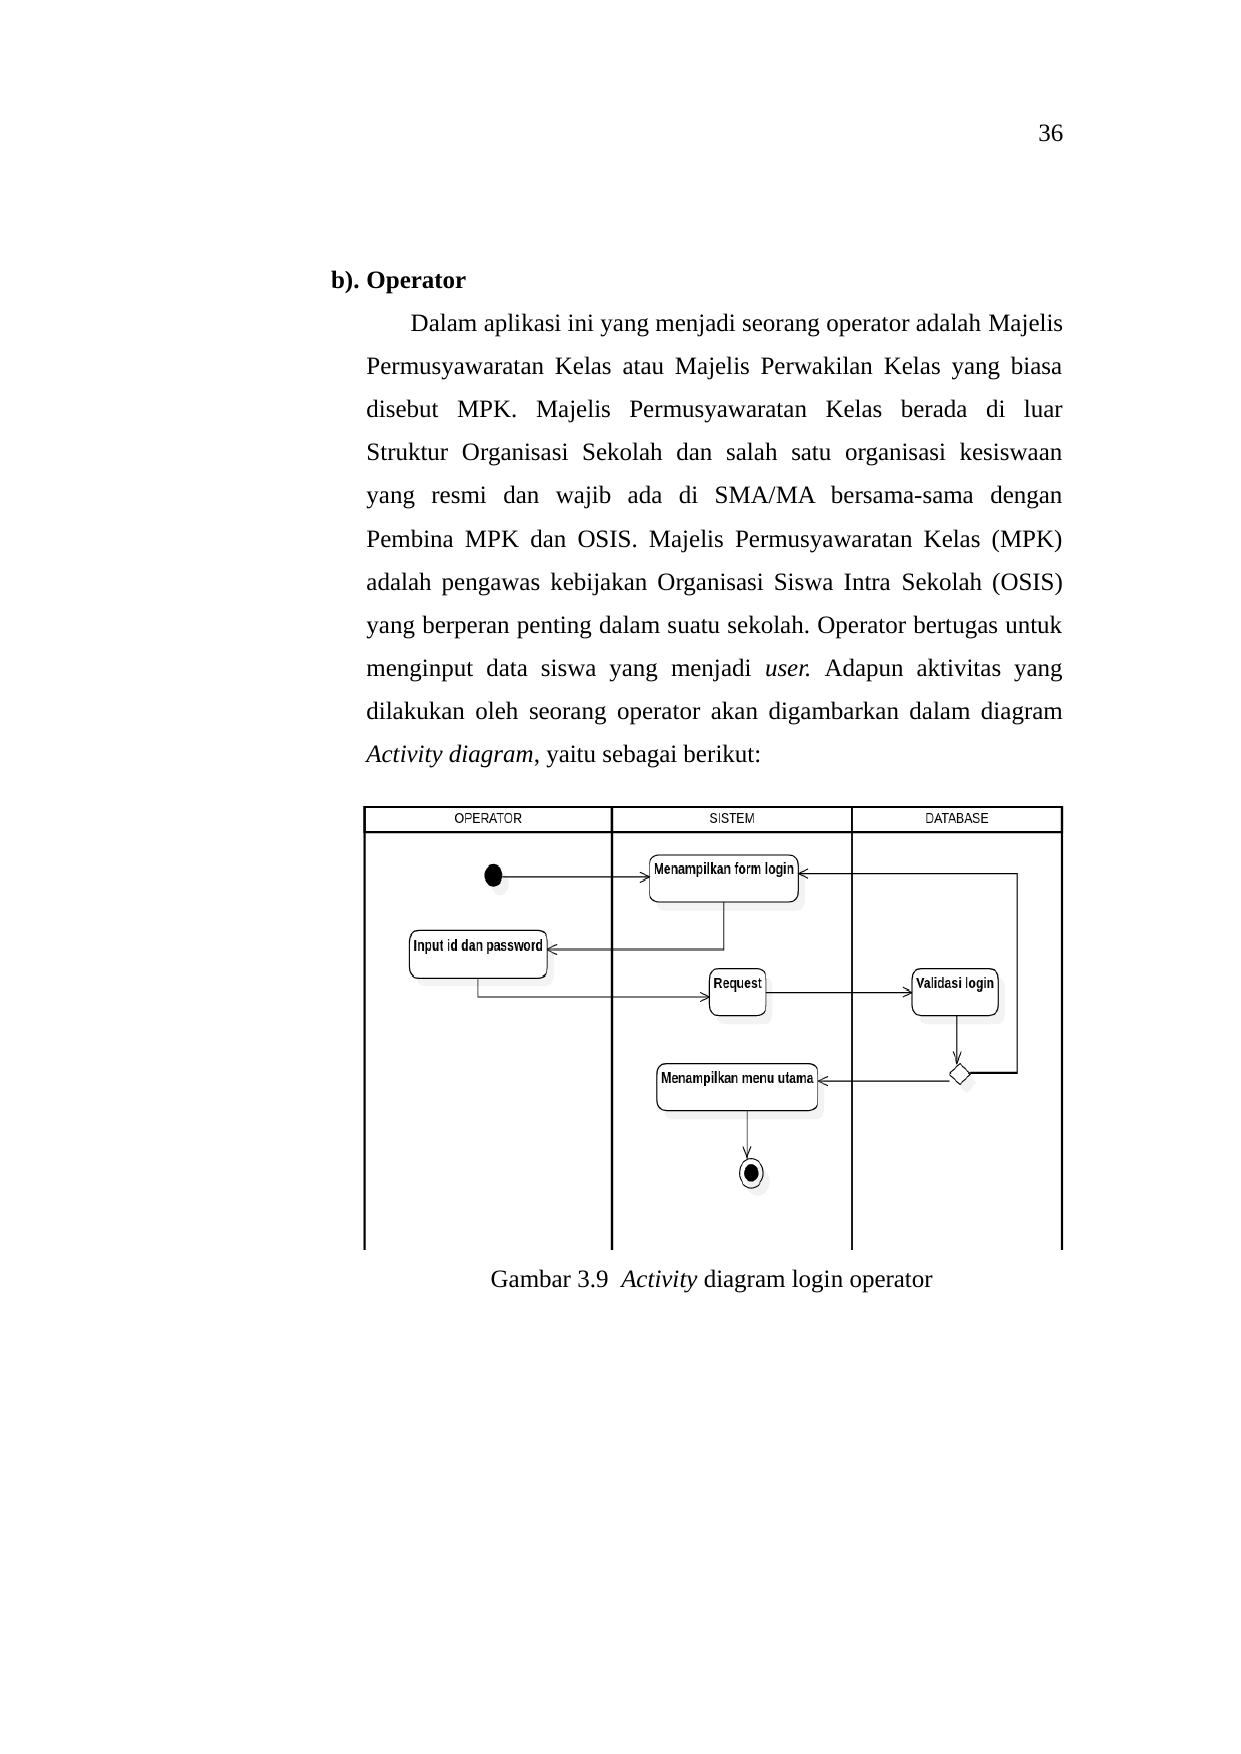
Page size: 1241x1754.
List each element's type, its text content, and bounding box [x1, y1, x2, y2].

list [366, 782, 1063, 800]
picture [359, 800, 1065, 1250]
list Dalam aplikasi ini yang menjadi seorang operator adalah Majelis Permusyawaratan Kelas atau Majelis Perwakilan Kelas yang biasa disebut MPK. Majelis Permusyawaratan Kelas berada di luar Struktur Organisasi Sekolah dan salah satu organisasi kesiswaan yang resmi dan wajib ada di SMA/MA bersama-sama dengan Pembina MPK dan OSIS. Majelis Permusyawaratan Kelas (MPK) adalah pengawas kebijakan Organisasi Siswa Intra Sekolah (OSIS) yang berperan penting dalam suatu sekolah. Operator bertugas untuk menginput data siswa yang menjadi user. Adapun aktivitas yang dilakukan oleh seorang operator akan digambarkan dalam diagram Activity diagram, yaitu sebagai berikut: [366, 308, 1063, 768]
list Gambar 3.9 Activity diagram login operator [366, 1250, 1063, 1293]
list Operator [331, 265, 1063, 294]
